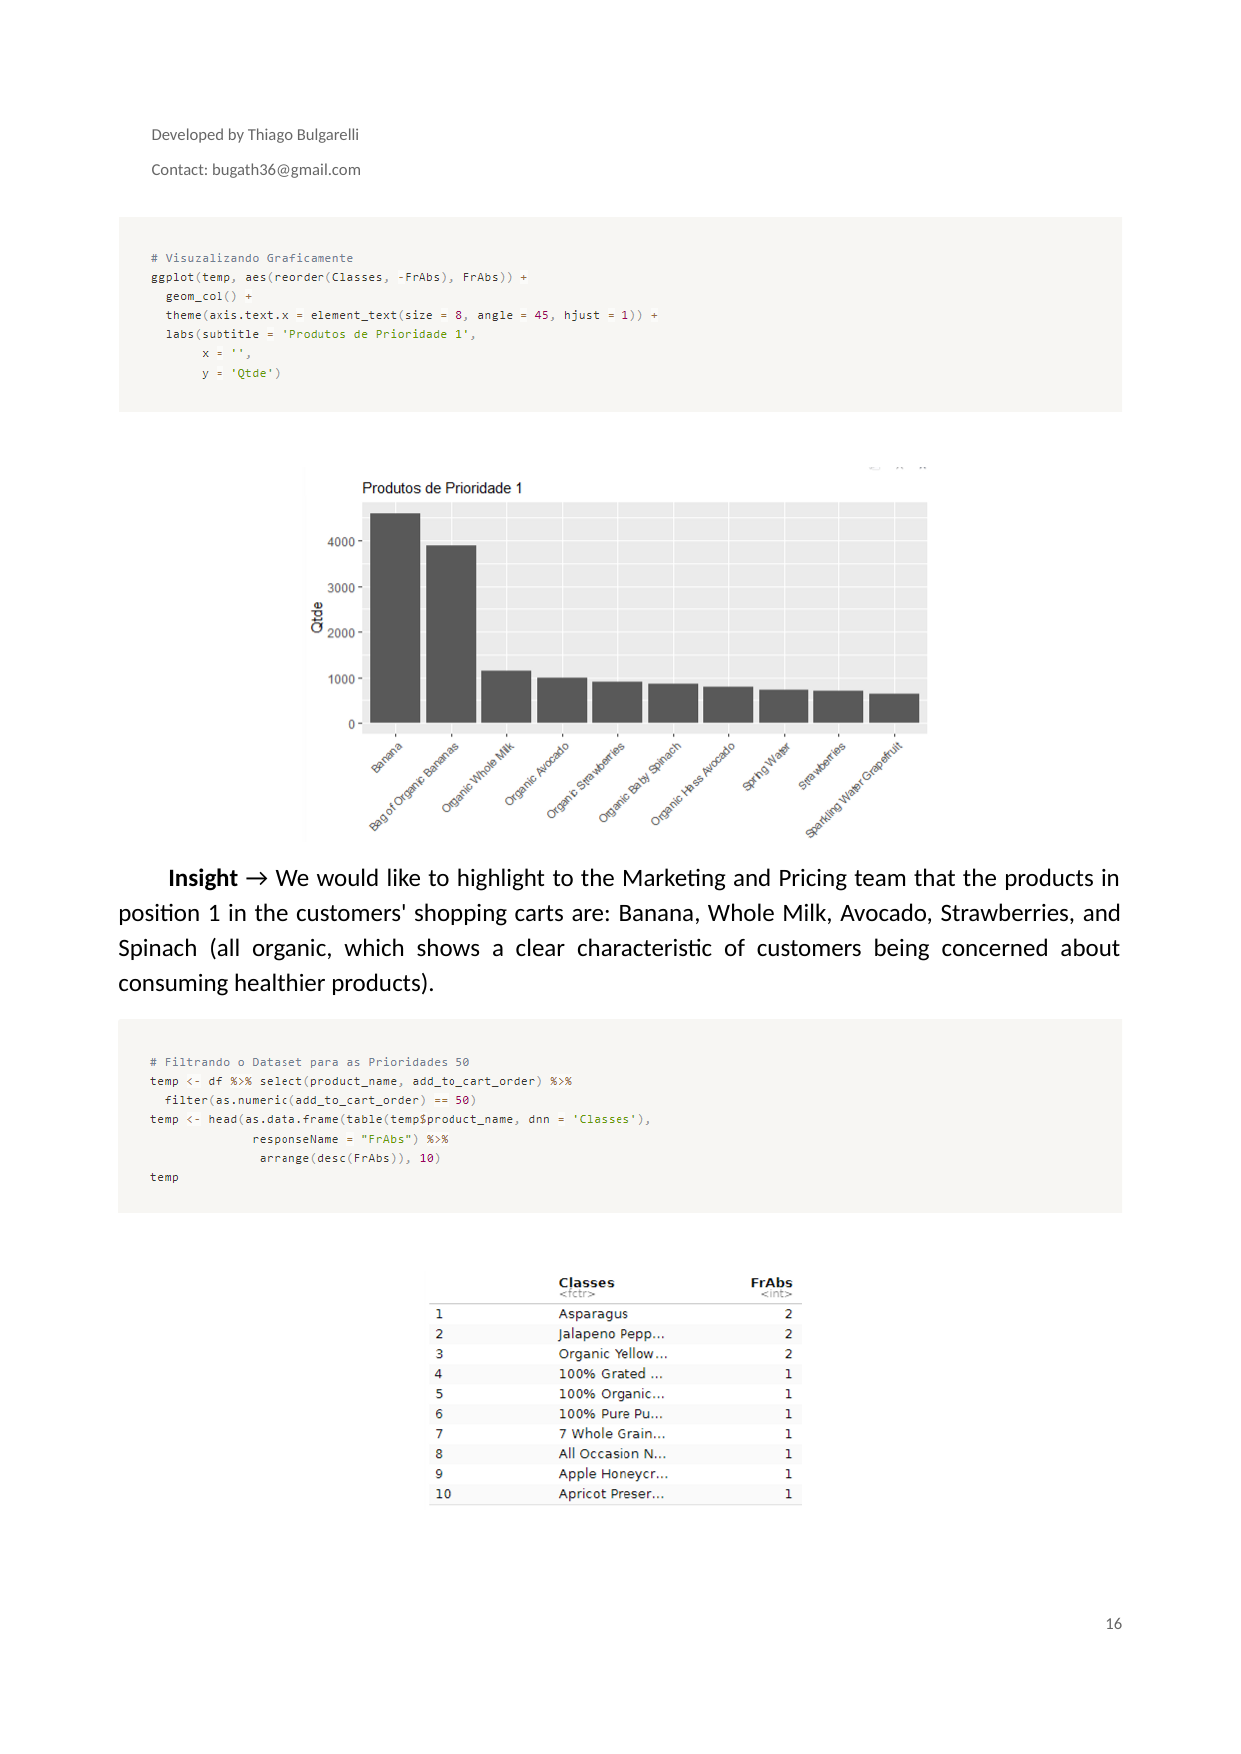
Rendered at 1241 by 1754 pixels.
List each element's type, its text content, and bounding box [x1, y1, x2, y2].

text Insight → We would like to highlight to the Marketing and Pricing team that the products in position 1 in the customers' shopping carts are: Banana, Whole Milk, Avocado, Strawberries, and Spinach (all organic, which shows a clear characteristic of customers being concerned about consuming healthier products). [118, 863, 1122, 998]
picture [118, 217, 1123, 412]
picture [118, 1017, 1123, 1213]
picture [302, 466, 938, 842]
